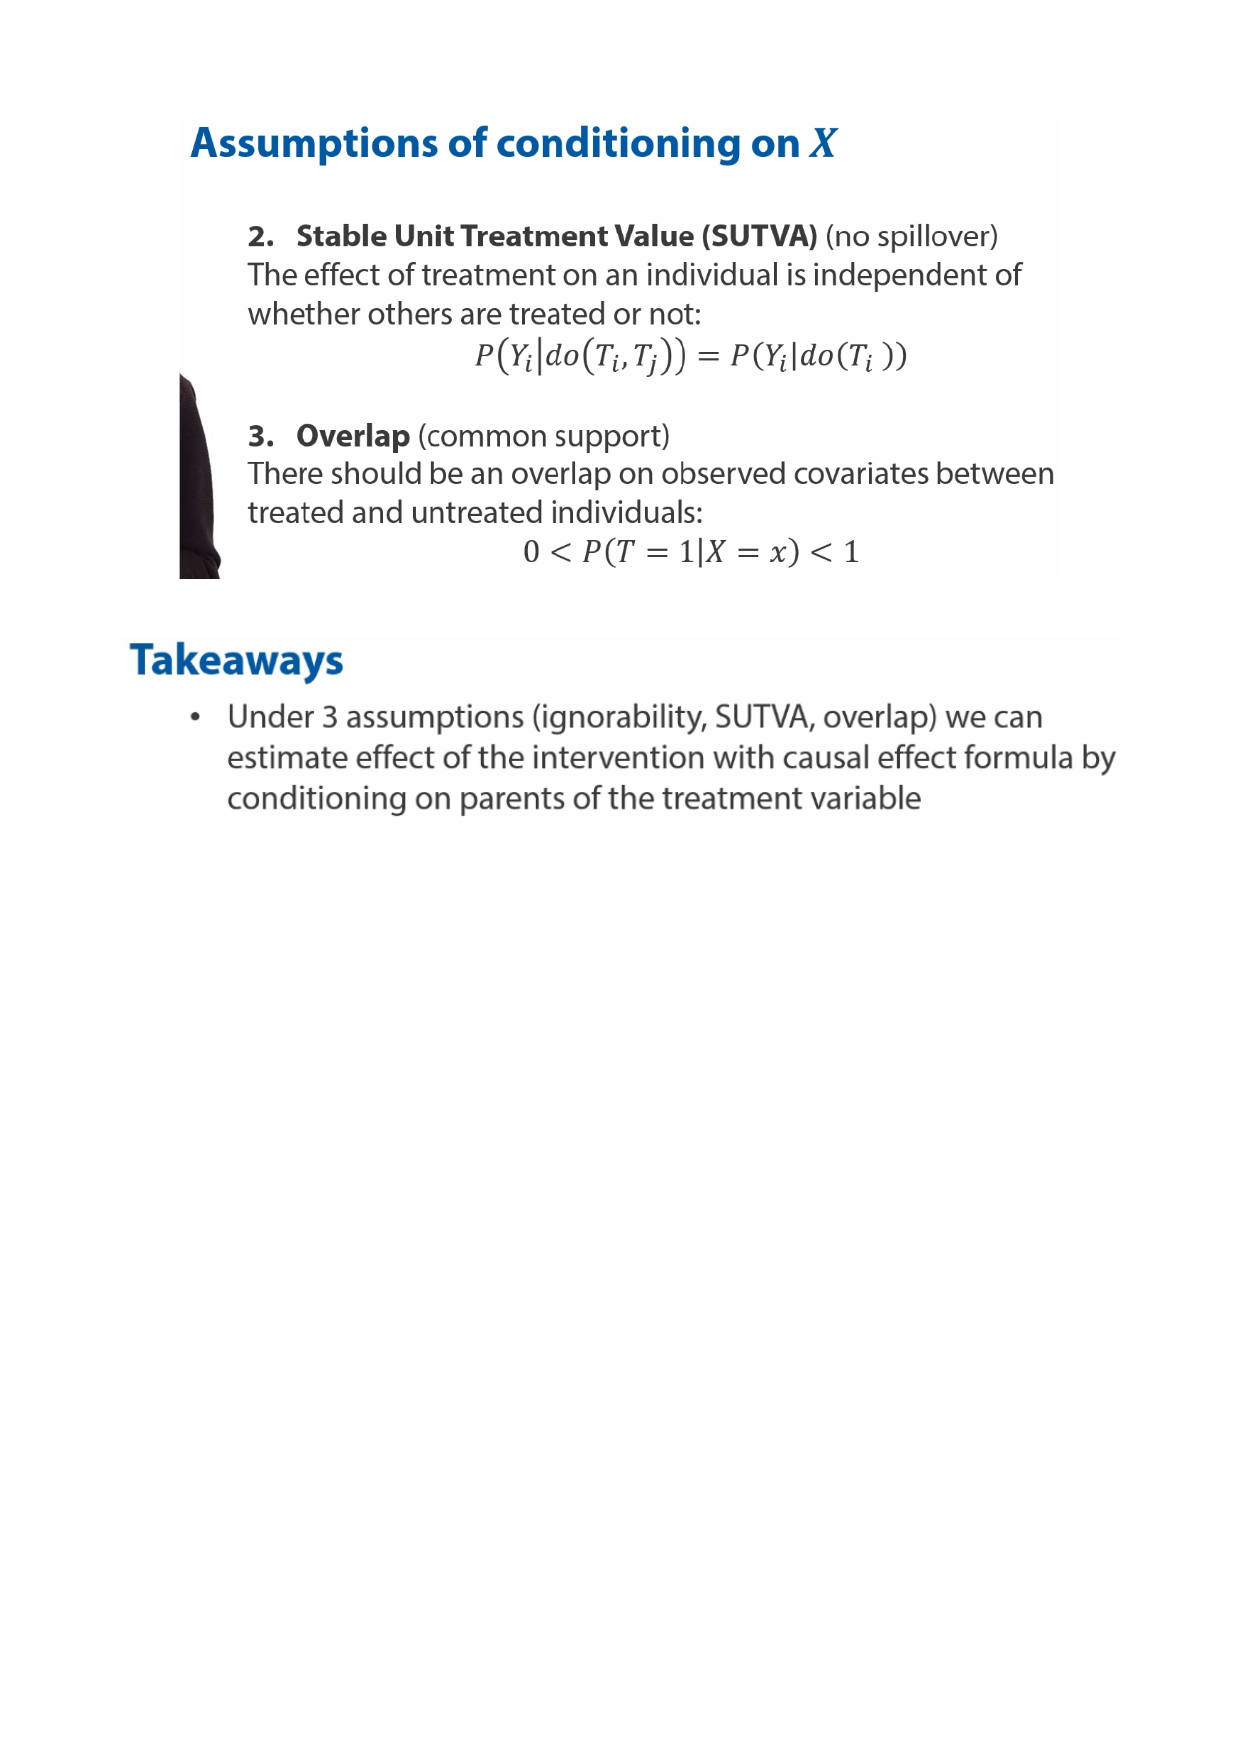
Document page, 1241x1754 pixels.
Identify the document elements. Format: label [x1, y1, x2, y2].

picture [179, 118, 1061, 579]
picture [118, 636, 1123, 839]
